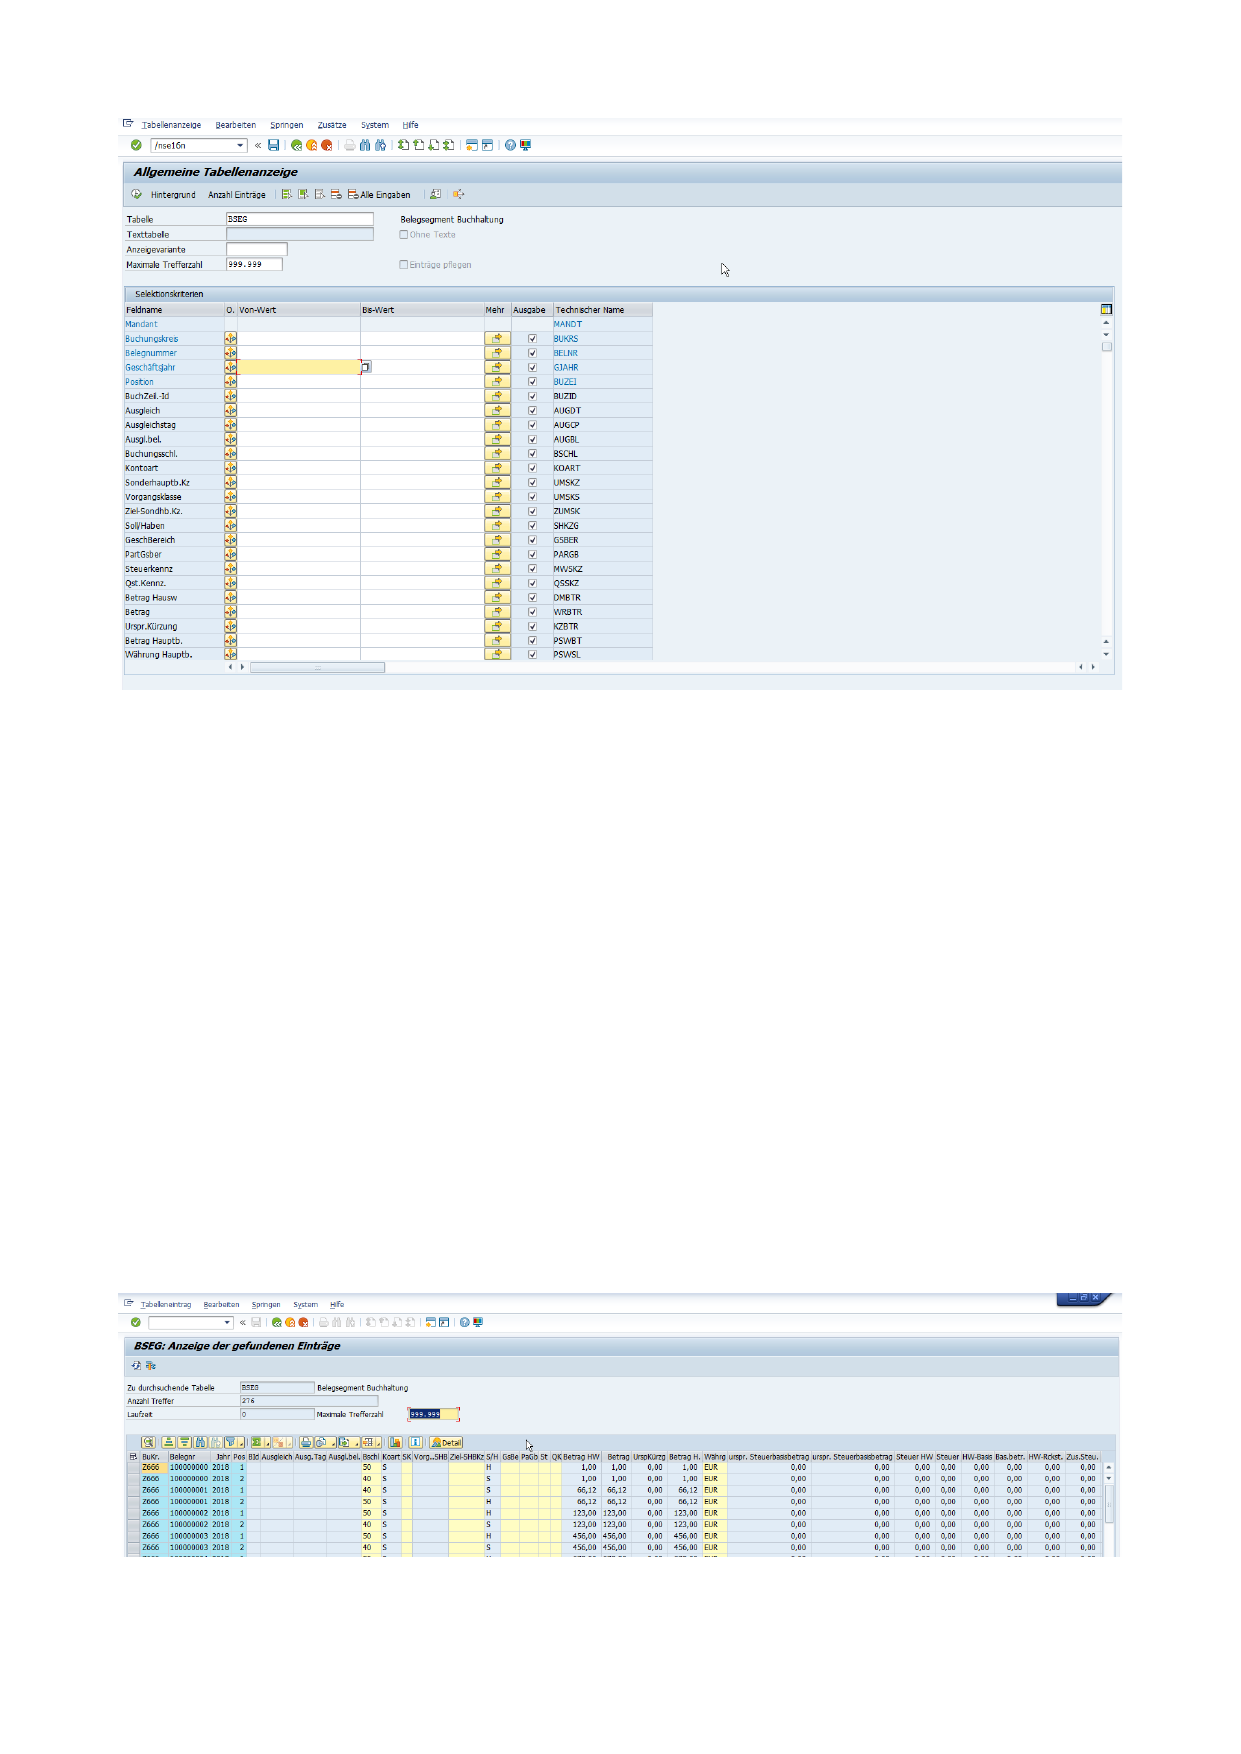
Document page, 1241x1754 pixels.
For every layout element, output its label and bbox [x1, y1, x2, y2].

picture [118, 1293, 1123, 1557]
picture [118, 118, 1123, 690]
